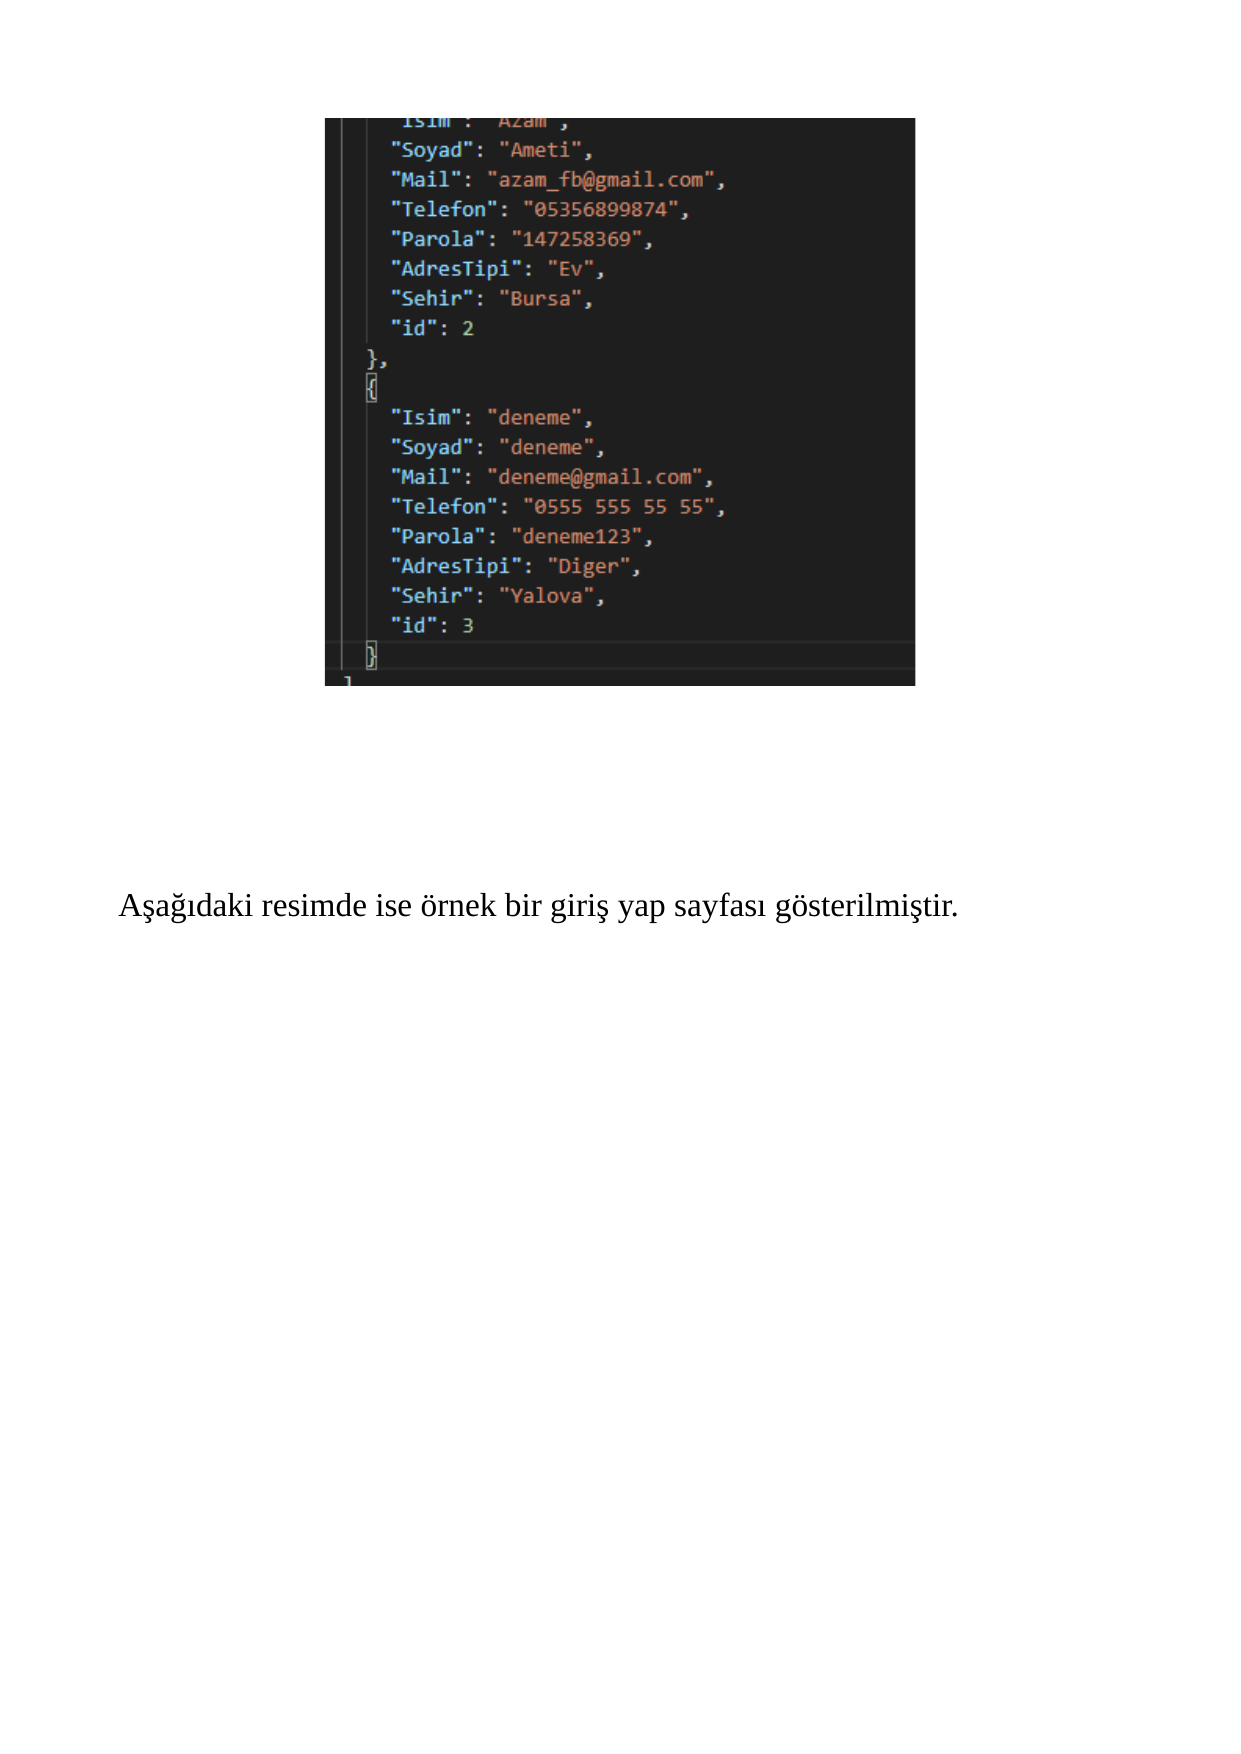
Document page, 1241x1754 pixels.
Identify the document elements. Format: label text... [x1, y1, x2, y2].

picture [324, 118, 916, 686]
text Aşağıdaki resimde ise örnek bir giriş yap sayfası gösterilmiştir. [118, 885, 1122, 923]
